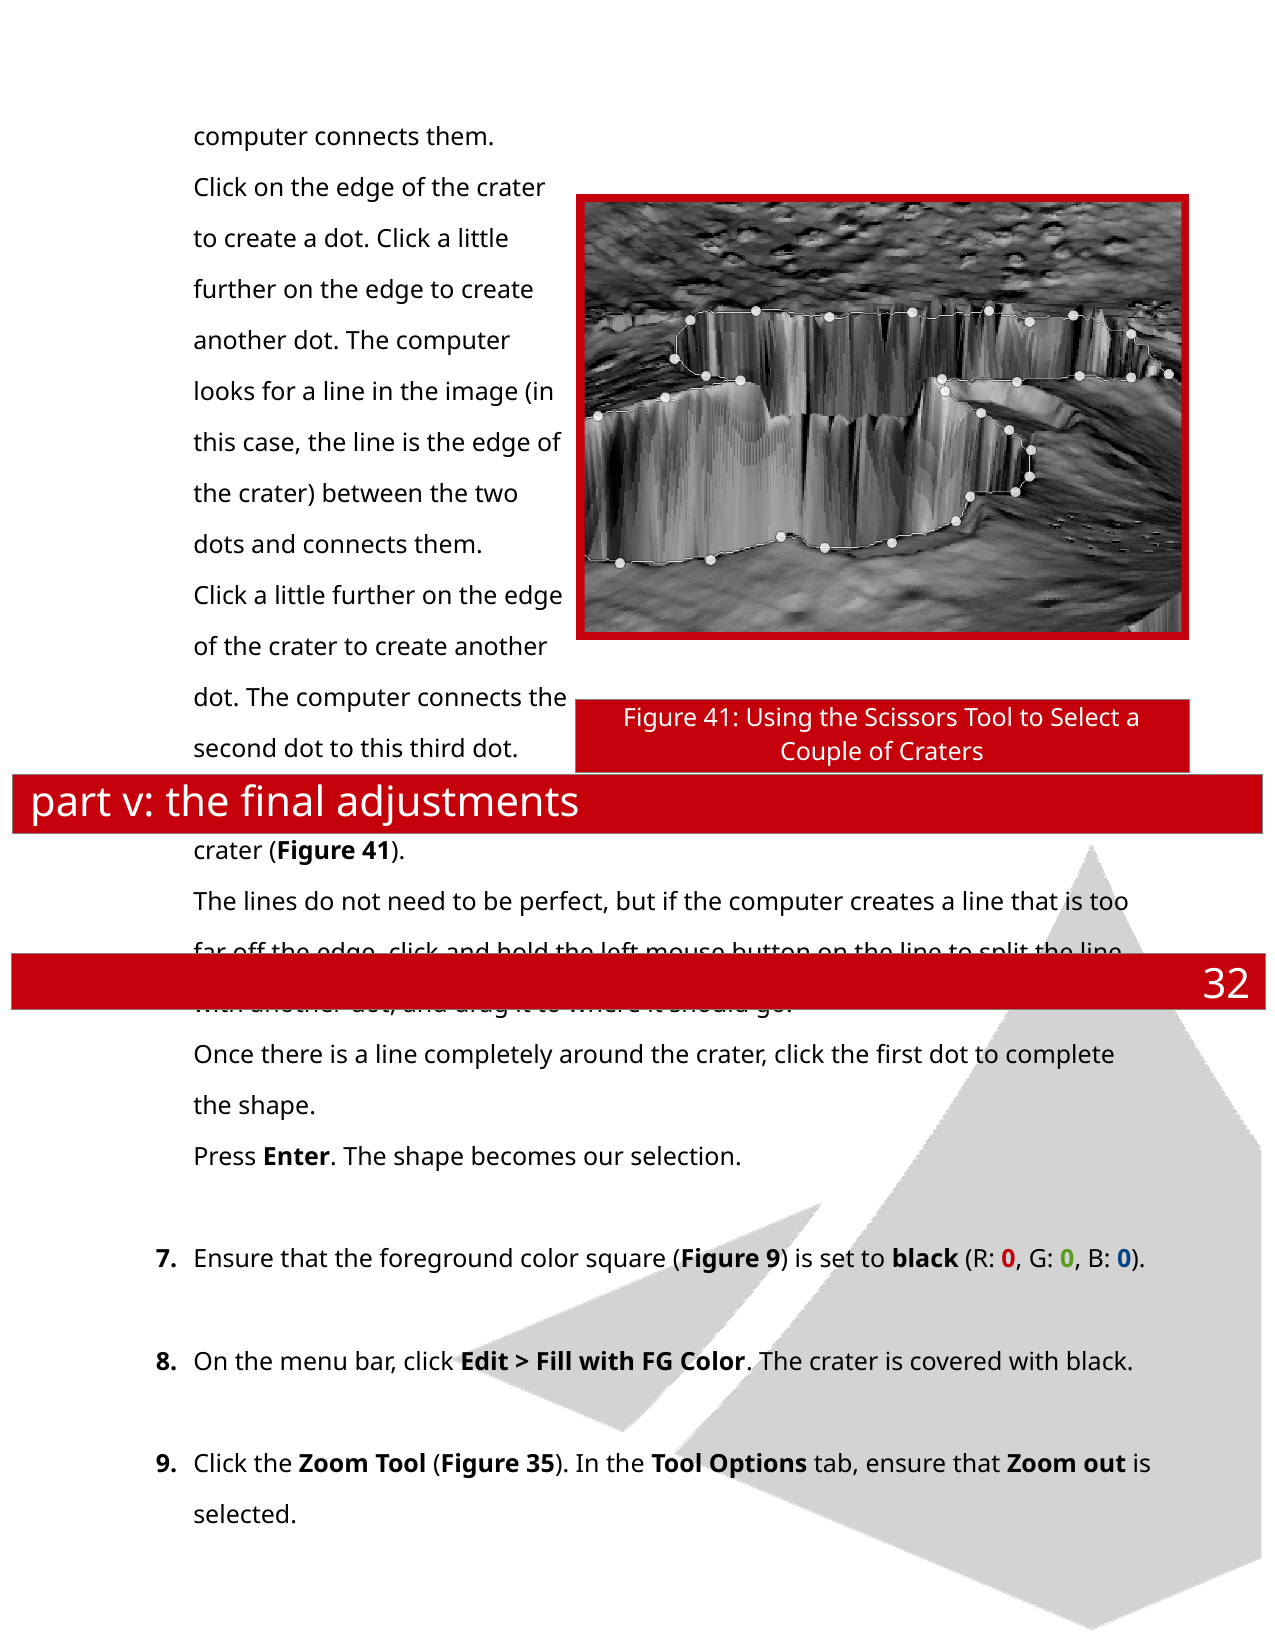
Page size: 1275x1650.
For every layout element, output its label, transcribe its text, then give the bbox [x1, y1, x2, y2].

list Keep clicking around the crater until the line is nearly all the way around the crater (Figure 41). [156, 834, 428, 867]
list Use the scissors tool to select the crater. How we go about doing that is kind of like playing connect-the-dots on a paper, except we place the dots and the computer connects them. [156, 118, 1157, 152]
list Press Enter. The shape becomes our selection. [156, 1139, 428, 1173]
list Once there is a line completely around the crater, click the first dot to complete the shape. [156, 1037, 428, 1122]
list Ensure that the foreground color square (Figure 9) is set to black (R: 0, G: 0, B: 0). [156, 1241, 428, 1275]
list Click on the edge of the crater to create a dot. Click a little further on the edge to create another dot. The computer looks for a line in the image (in this case, the line is the edge of the crater) between the two dots and connects them. [156, 169, 1157, 561]
picture [584, 202, 1182, 632]
list Click the Zoom Tool (Figure 35). In the Tool Options tab, ensure that Zoom out is selected. [156, 1445, 428, 1530]
list now look similar to Figure 24. If it does not, feel free to undo and [428, 834, 1262, 953]
list Click a little further on the edge of the crater to create another dot. The computer connects the second dot to this third dot. [156, 577, 1157, 765]
list now look similar to Figure 24. If it does not, feel free to undo and [428, 1010, 1262, 1650]
list On the menu bar, click Edit > Fill with FG Color. The crater is covered with black. [156, 1343, 428, 1377]
list The lines do not need to be perfect, but if the computer creates a line that is too far off the edge, click and hold the left mouse button on the line to split the line with another dot, and drag it to where it should go. [156, 884, 428, 953]
